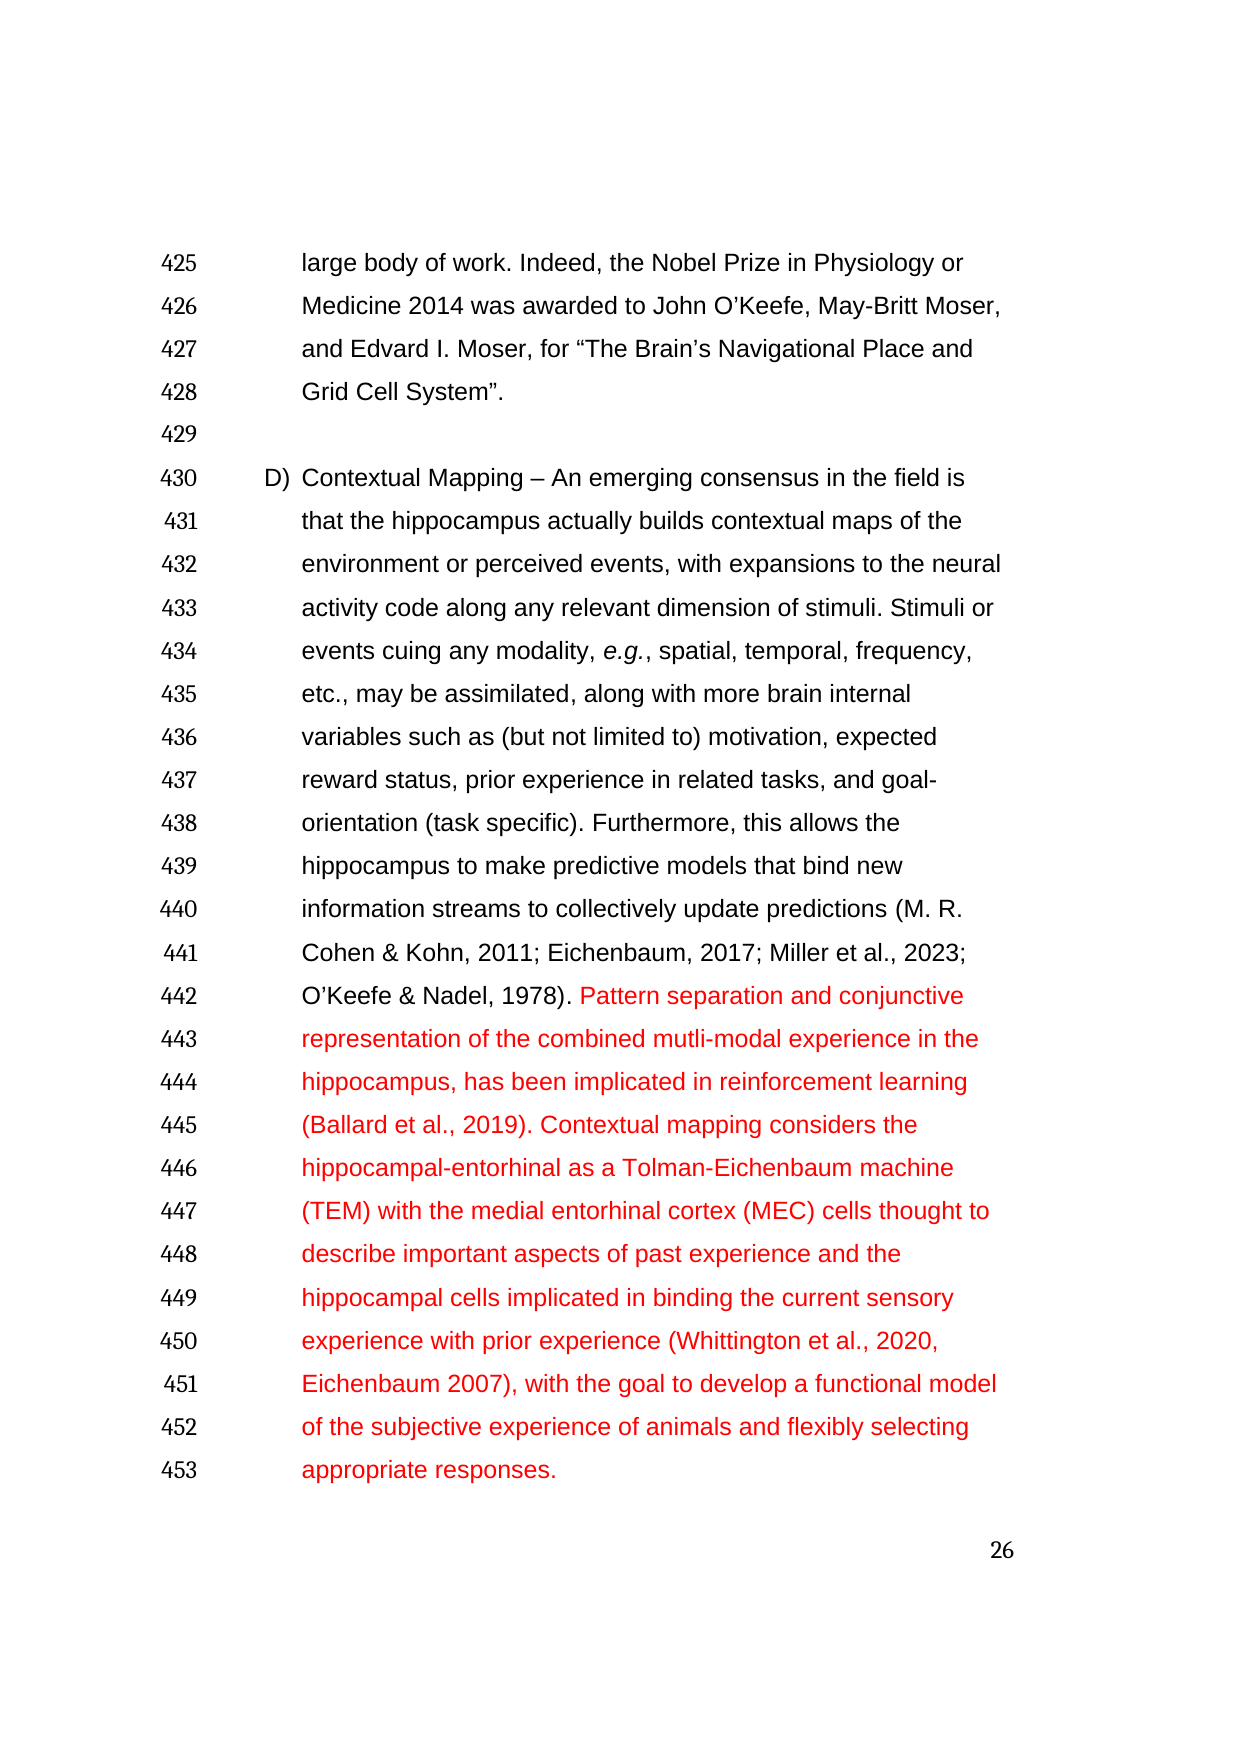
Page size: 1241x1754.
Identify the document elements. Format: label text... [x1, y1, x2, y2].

list large body of work. Indeed, the Nobel Prize in Physiology or Medicine 2014 was awarded to John O’Keefe, May-Britt Moser, and Edvard I. Moser, for “The Brain’s Navigational Place and Grid Cell System”. [264, 248, 1014, 406]
list Contextual Mapping – An emerging consensus in the field is that the hippocampus actually builds contextual maps of the environment or perceived events, with expansions to the neural activity code along any relevant dimension of stimuli. Stimuli or events cuing any modality, e.g., spatial, temporal, frequency, etc., may be assimilated, along with more brain internal variables such as (but not limited to) motivation, expected reward status, prior experience in related tasks, and goal-orientation (task specific). Furthermore, this allows the hippocampus to make predictive models that bind new information streams to collectively update predictions (M. R. Cohen & Kohn, 2011; Eichenbaum, 2017; Miller et al., 2023; O’Keefe & Nadel, 1978)⁠. Pattern separation and conjunctive representation of the combined mutli-modal experience in the hippocampus, has been implicated in reinforcement learning (Ballard et al., 2019). Contextual mapping considers the hippocampal-entorhinal as a Tolman-Eichenbaum machine (TEM) with the medial entorhinal cortex (MEC) cells thought to describe important aspects of past experience and the hippocampal cells implicated in binding the current sensory experience with prior experience (Whittington et al., 2020, Eichenbaum 2007), with the goal to develop a functional model of the subjective experience of animals and flexibly selecting appropriate responses. [264, 463, 1014, 1484]
